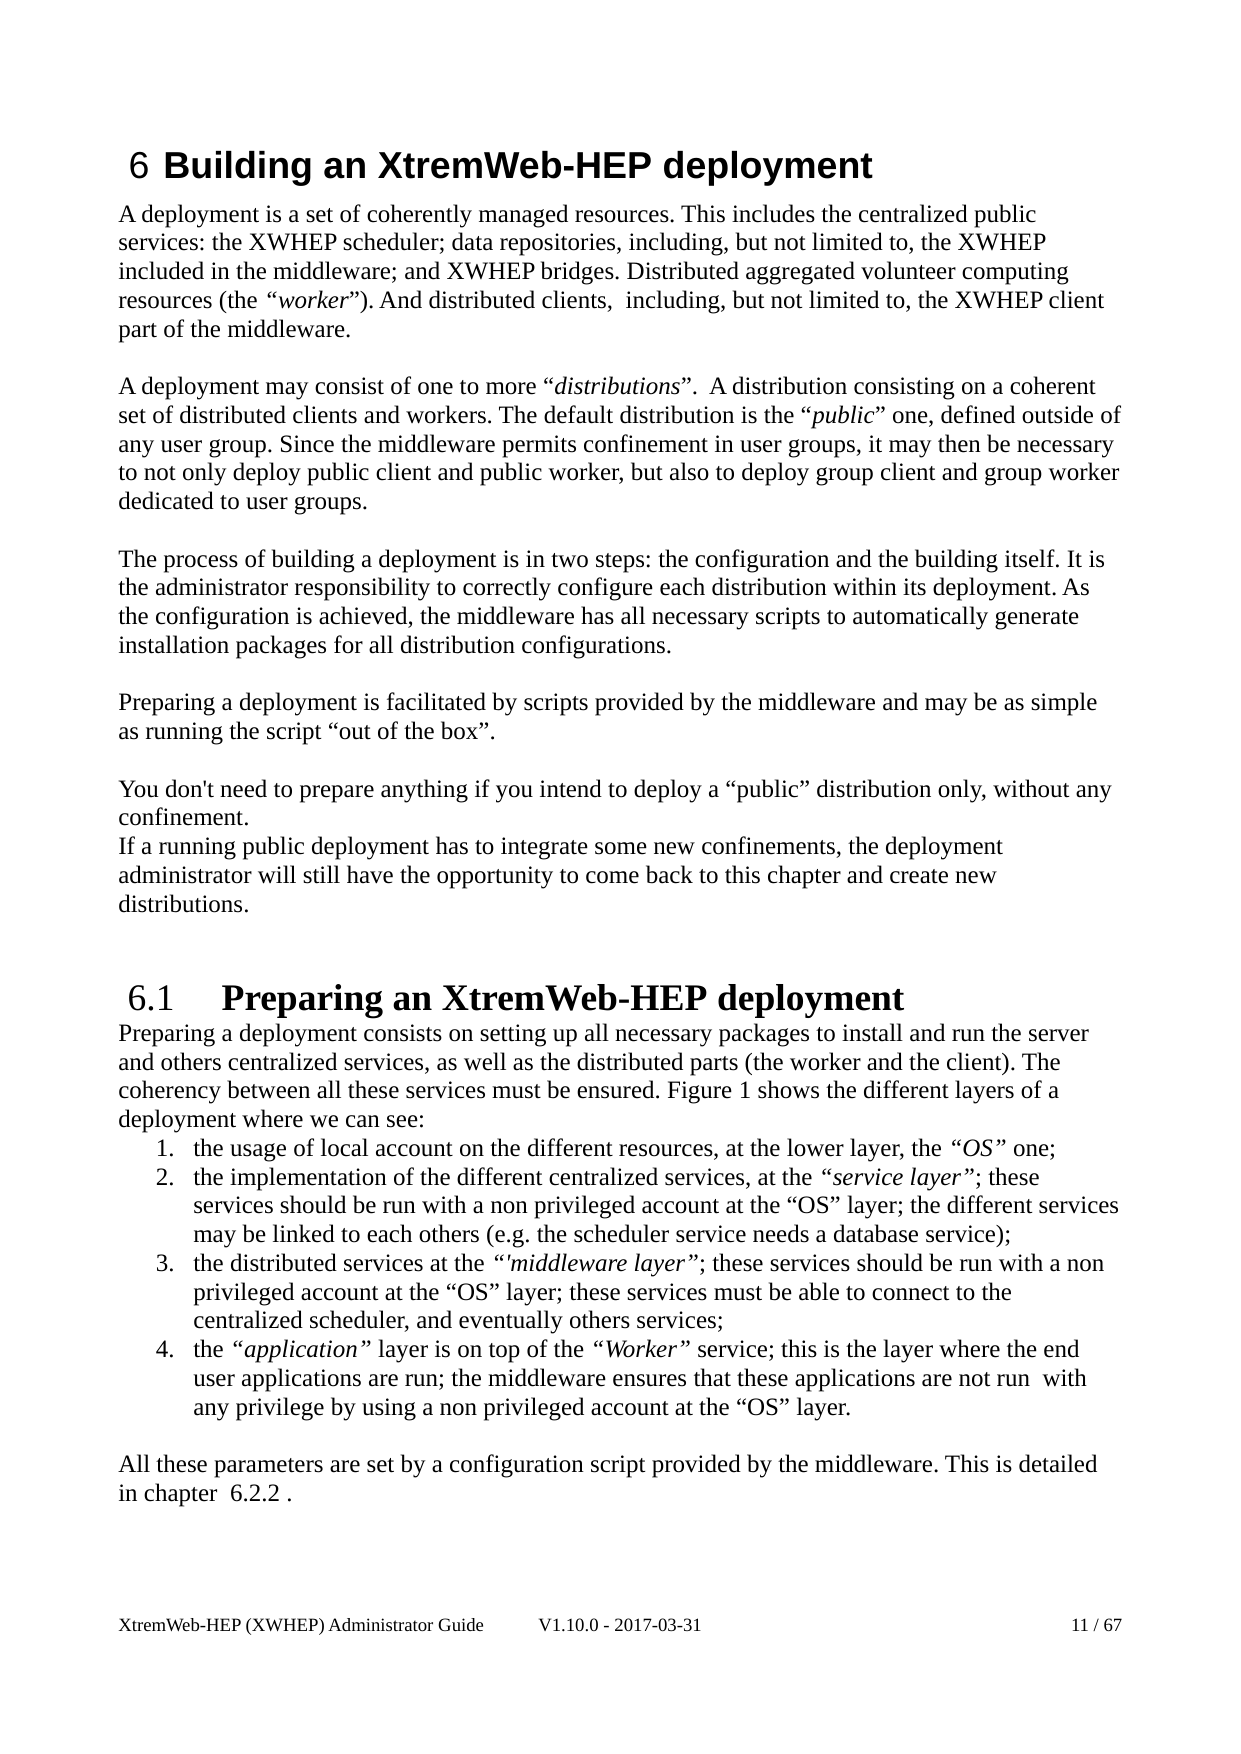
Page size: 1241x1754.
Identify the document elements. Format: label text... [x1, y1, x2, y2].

text All these parameters are set by a configuration script provided by the middleware. This is detailed in chapter 6.2.2. [118, 1449, 1122, 1507]
list the implementation of the different centralized services, at the “service layer”; these services should be run with a non privileged account at the “OS” layer; the different services may be linked to each others (e.g. the scheduler service needs a database service); [156, 1162, 1122, 1248]
text If a running public deployment has to integrate some new confinements, the deployment administrator will still have the opportunity to come back to this chapter and create new distributions. [118, 831, 1122, 917]
text You don't need to prepare anything if you intend to deploy a “public” distribution only, without any confinement. [118, 774, 1122, 831]
subtitle Preparing an XtremWeb-HEP deployment [118, 975, 1122, 1018]
list the usage of local account on the different resources, at the lower layer, the “OS” one; [156, 1133, 1122, 1162]
text A deployment may consist of one to more “distributions”. A distribution consisting on a coherent set of distributed clients and workers. The default distribution is the “public” one, defined outside of any user group. Since the middleware permits confinement in user groups, it may then be necessary to not only deploy public client and public worker, but also to deploy group client and group worker dedicated to user groups. [118, 371, 1122, 515]
list the “application” layer is on top of the “Worker” service; this is the layer where the end user applications are run; the middleware ensures that these applications are not run with any privilege by using a non privileged account at the “OS” layer. [156, 1334, 1122, 1421]
text Preparing a deployment is facilitated by scripts provided by the middleware and may be as simple as running the script “out of the box”. [118, 687, 1122, 745]
subtitle Building an XtremWeb-HEP deployment [118, 143, 1122, 186]
text The process of building a deployment is in two steps: the configuration and the building itself. It is the administrator responsibility to correctly configure each distribution within its deployment. As the configuration is achieved, the middleware has all necessary scripts to automatically generate installation packages for all distribution configurations. [118, 544, 1122, 659]
list the distributed services at the “'middleware layer”; these services should be run with a non privileged account at the “OS” layer; these services must be able to connect to the centralized scheduler, and eventually others services; [156, 1248, 1122, 1334]
text A deployment is a set of coherently managed resources. This includes the centralized public services: the XWHEP scheduler; data repositories, including, but not limited to, the XWHEP included in the middleware; and XWHEP bridges. Distributed aggregated volunteer computing resources (the “worker”). And distributed clients, including, but not limited to, the XWHEP client part of the middleware. [118, 199, 1122, 342]
text Preparing a deployment consists on setting up all necessary packages to install and run the server and others centralized services, as well as the distributed parts (the worker and the client). The coherency between all these services must be ensured. Figure 1 shows the different layers of a deployment where we can see: [118, 1018, 1122, 1133]
